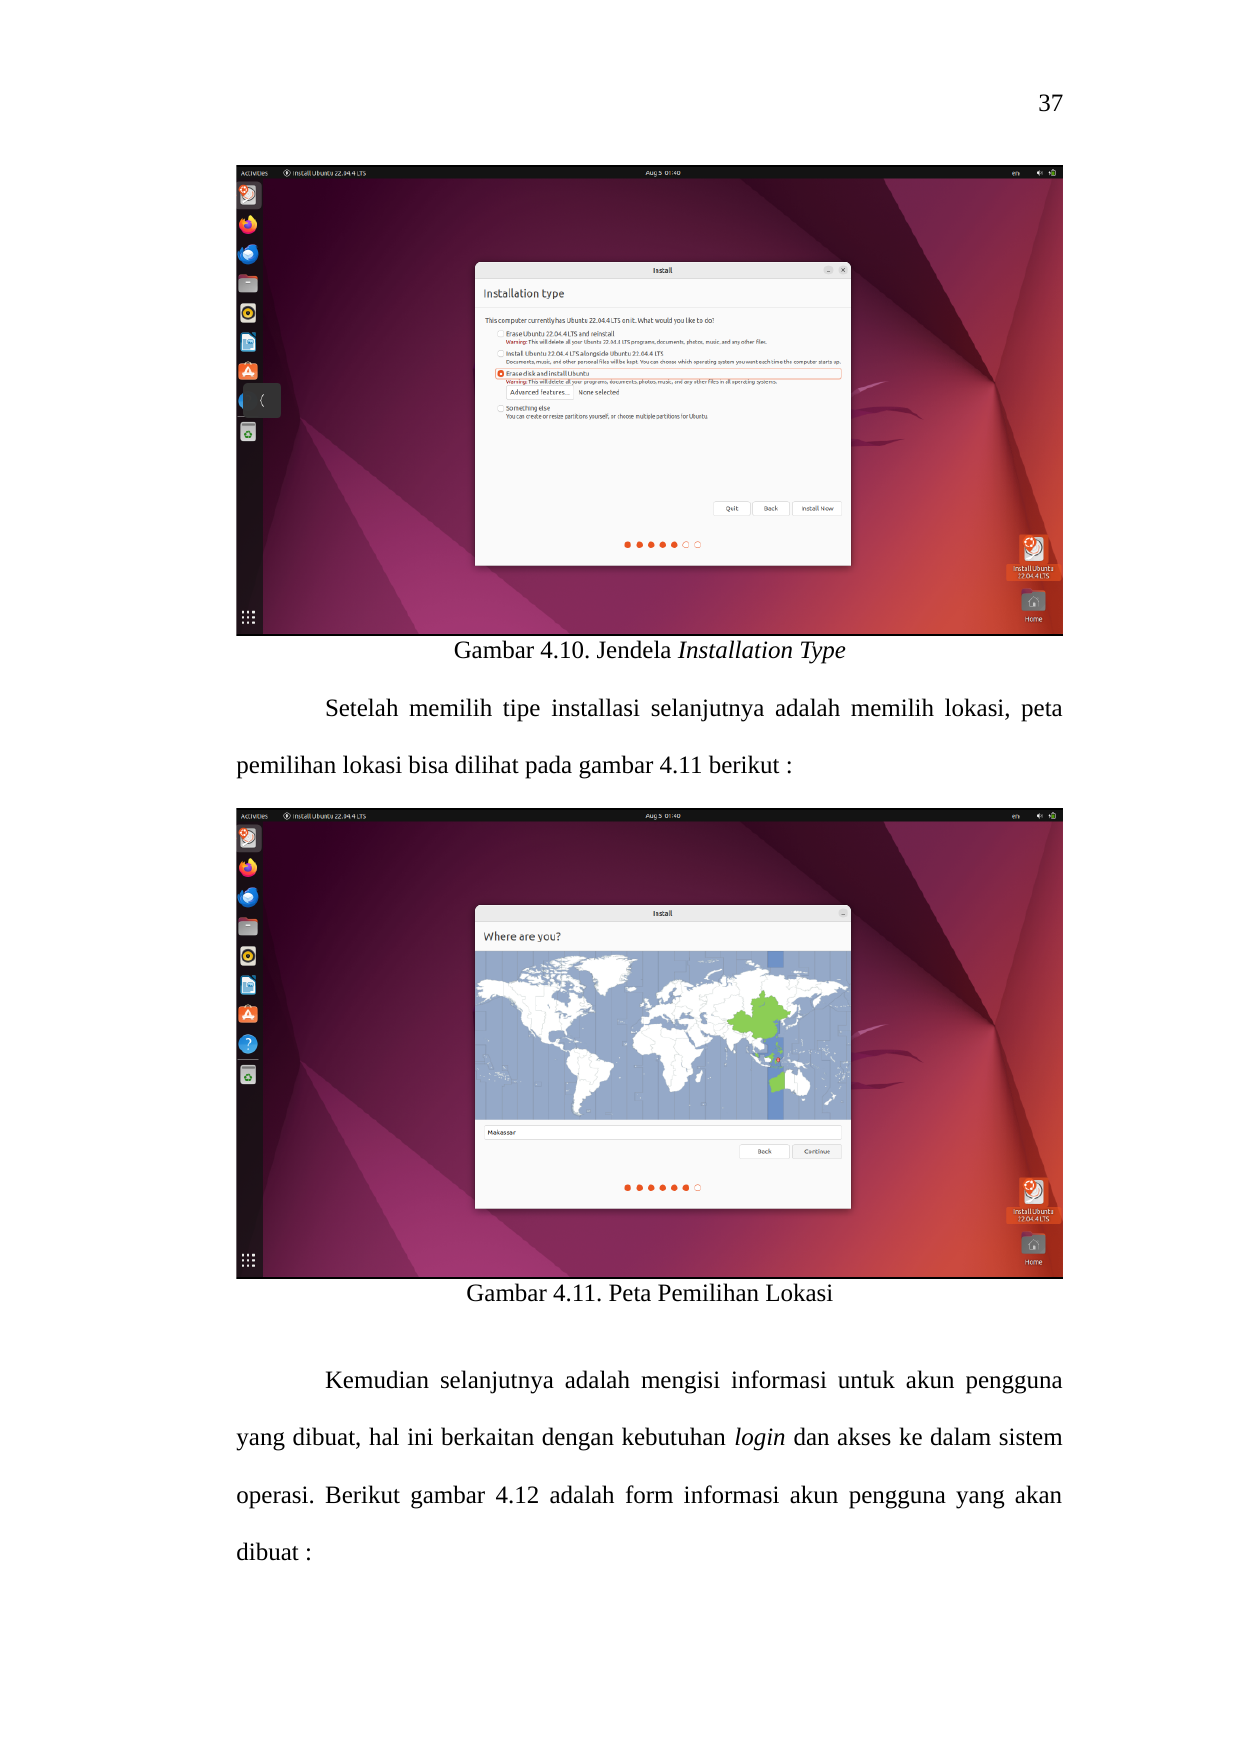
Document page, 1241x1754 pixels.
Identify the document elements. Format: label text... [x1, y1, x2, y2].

picture [236, 808, 1063, 1279]
picture [236, 165, 1063, 636]
text Gambar 4.11. Peta pemilihan lokasi [236, 1279, 1063, 1307]
text Kemudian selanjutnya adalah mengisi informasi untuk akun pengguna yang dibuat, hal ini berkaitan dengan kebutuhan login dan akses ke dalam sistem operasi. Berikut gambar 4.12 adalah form informasi akun pengguna yang akan dibuat : [236, 1307, 1063, 1566]
text Setelah memilih tipe installasi selanjutnya adalah memilih lokasi, peta pemilihan lokasi bisa dilihat pada gambar 4.11 berikut : [236, 664, 1063, 779]
text Gambar 4.10. Jendela installation type [236, 636, 1063, 664]
